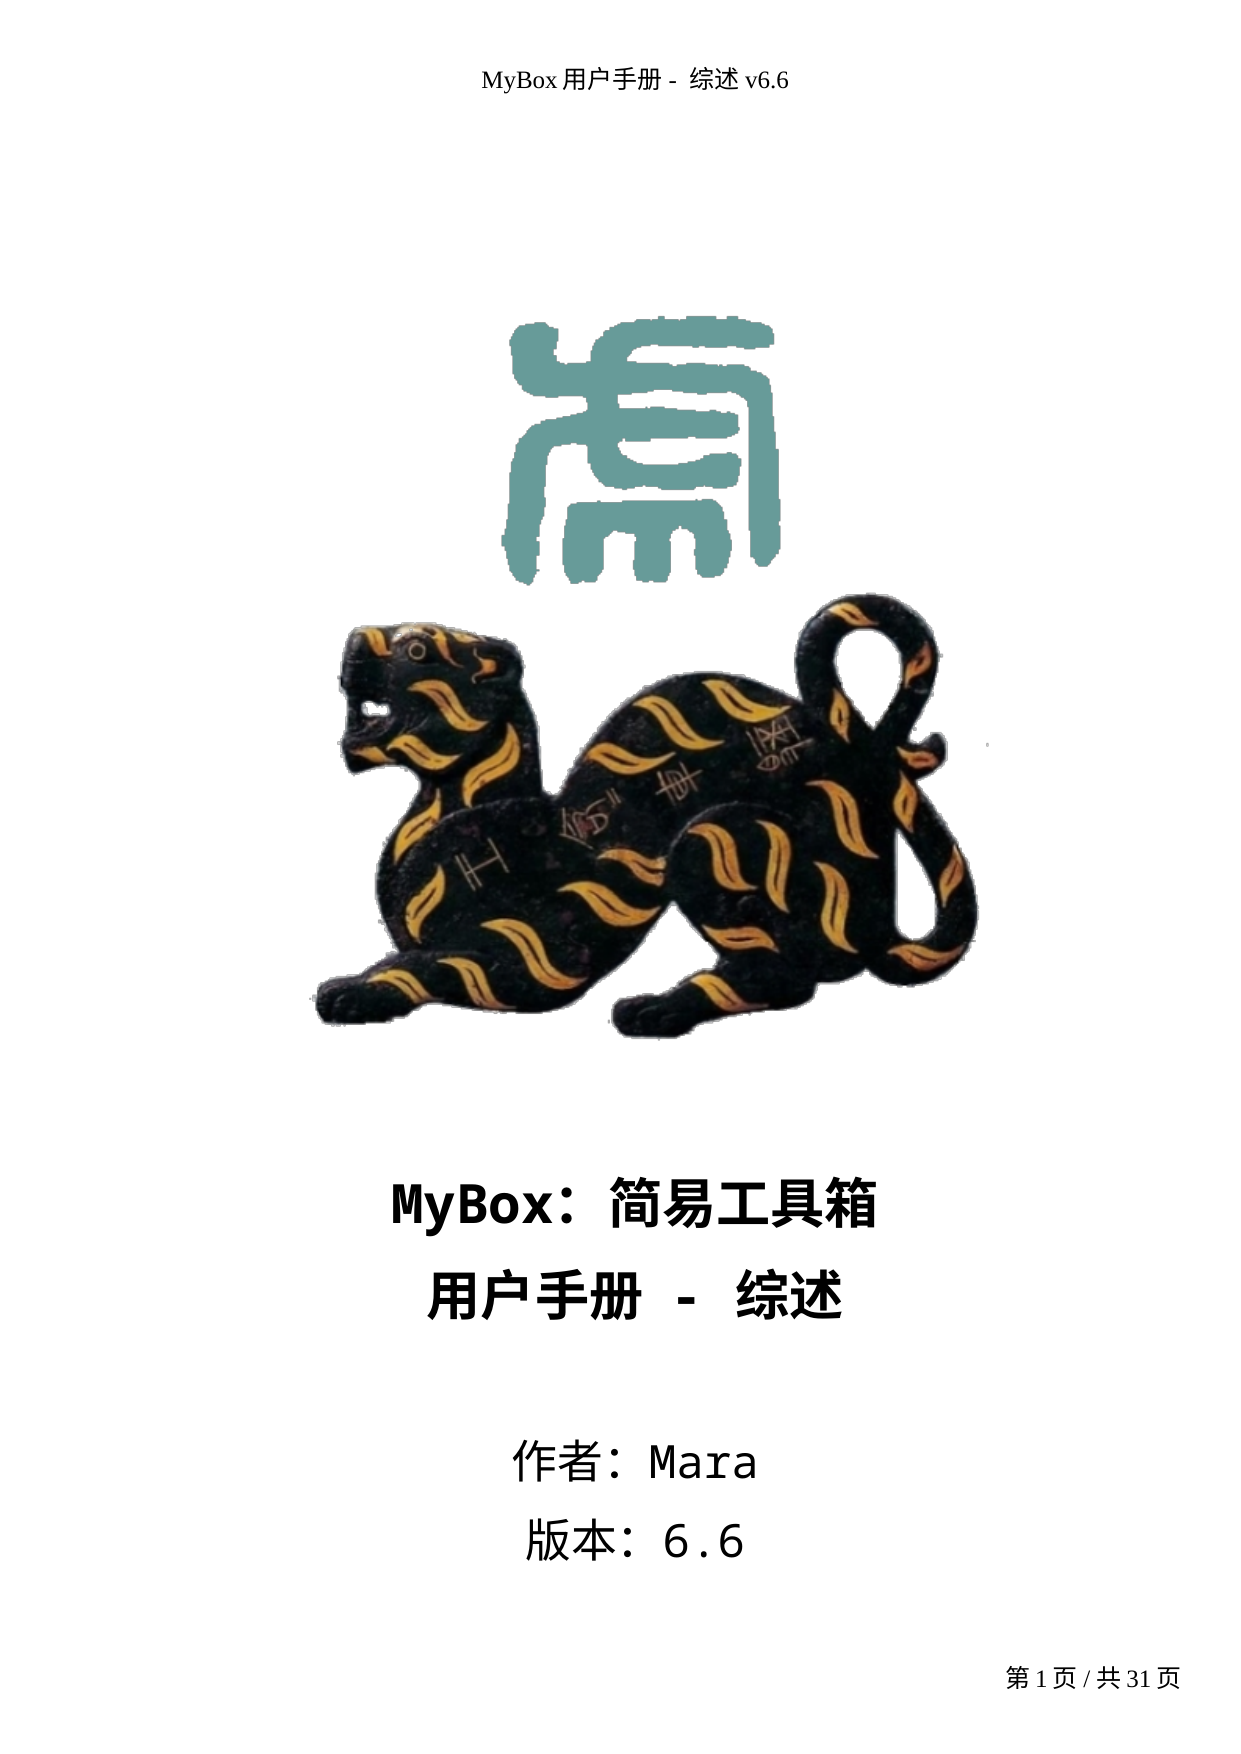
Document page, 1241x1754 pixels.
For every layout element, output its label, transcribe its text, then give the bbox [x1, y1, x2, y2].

text 版本：6.6 [88, 1505, 1181, 1571]
text 用户手册 - 综述 [88, 1252, 1181, 1331]
picture [244, 268, 1026, 1050]
text 作者：Mara [88, 1426, 1181, 1492]
subtitle MyBox：简易工具箱 [88, 1161, 1181, 1239]
